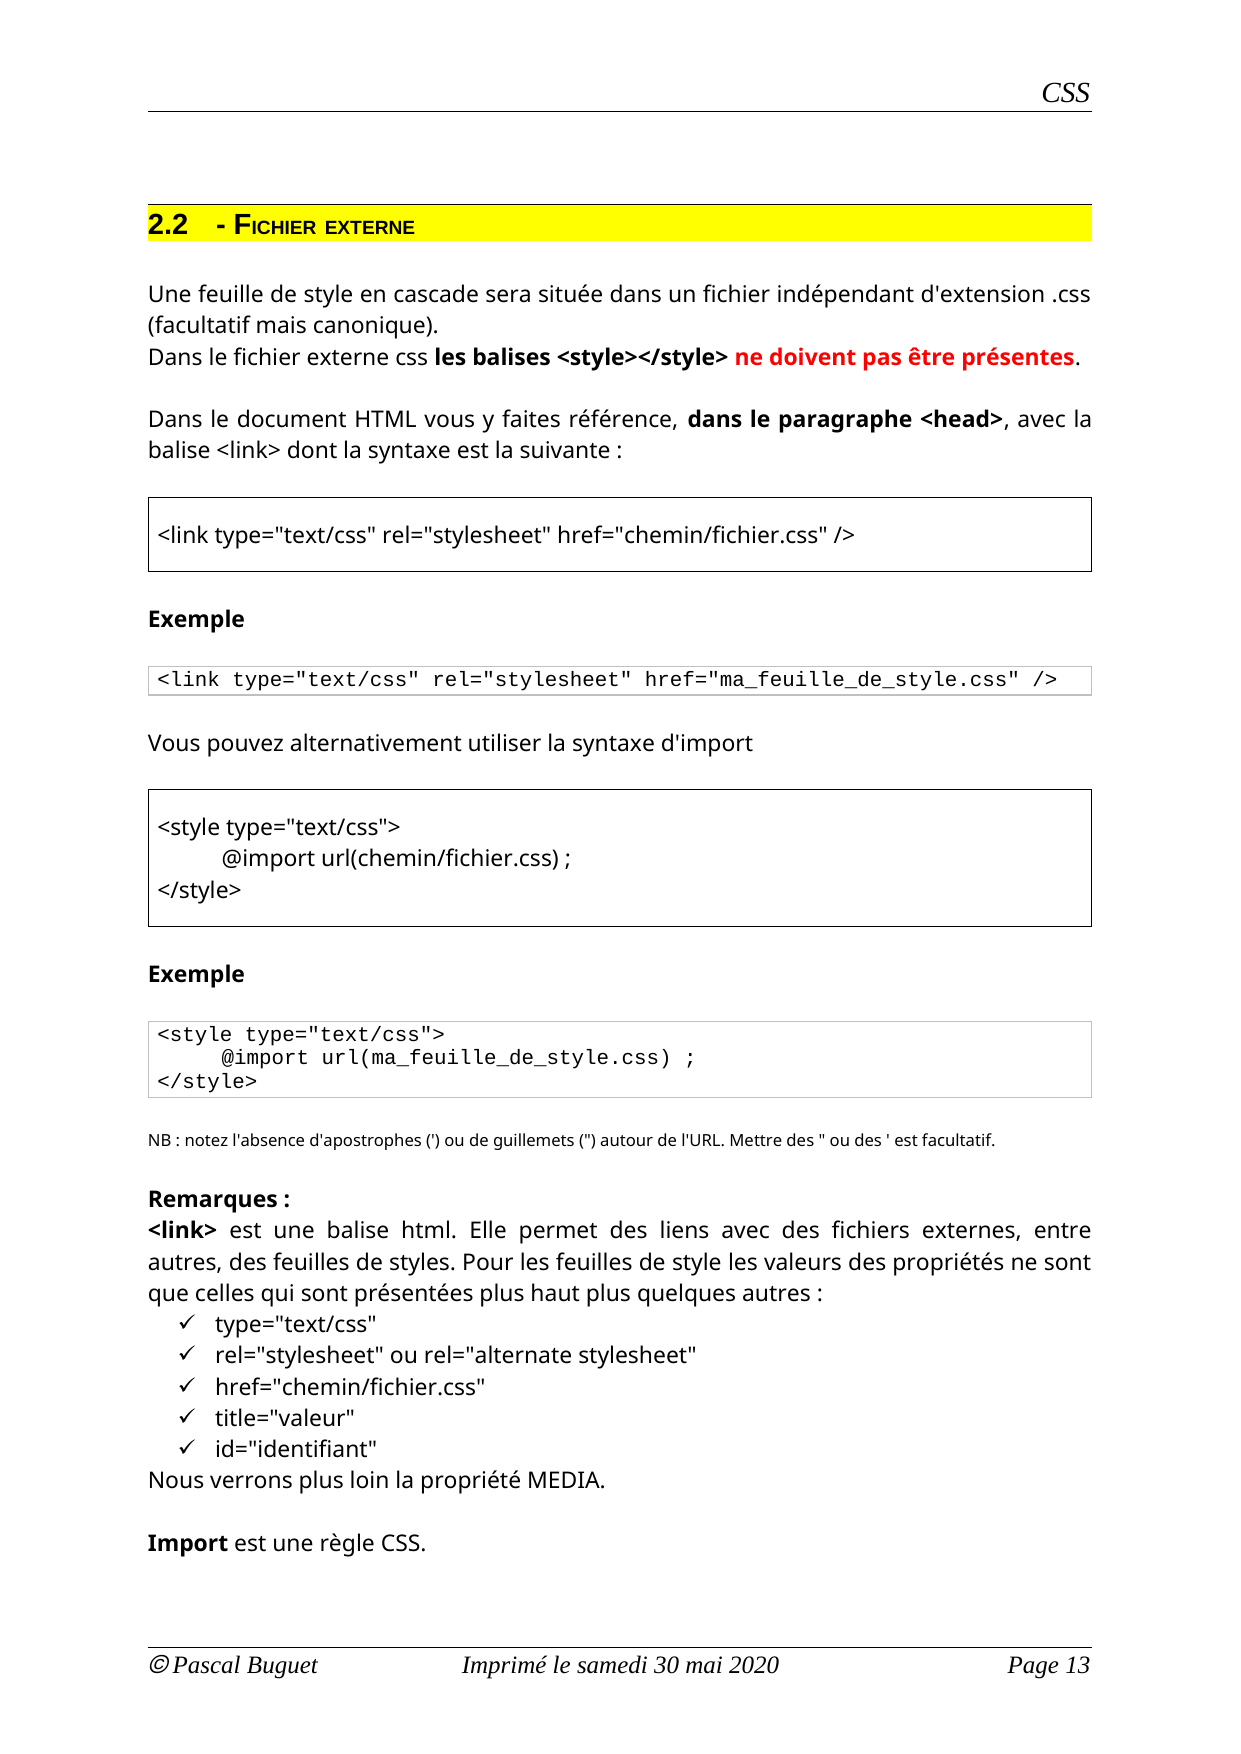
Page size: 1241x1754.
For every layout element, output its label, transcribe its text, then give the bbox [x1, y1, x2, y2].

list title="valeur" [177, 1402, 1092, 1433]
list type="text/css" [177, 1308, 1092, 1339]
text <link> est une balise html. Elle permet des liens avec des fichiers externes, entre autres, des feuilles de styles. Pour les feuilles de style les valeurs des propriétés ne sont que celles qui sont présentées plus haut plus quelques autres : [148, 1214, 1092, 1308]
text Import est une règle CSS. [148, 1527, 1092, 1558]
text <style type="text/css"> [149, 1022, 1091, 1044]
text </style> [149, 1068, 1091, 1097]
text Une feuille de style en cascade sera située dans un fichier indépendant d'extension .css (facultatif mais canonique). [148, 278, 1092, 341]
subtitle - Fichier externe [148, 205, 1092, 241]
text <link type="text/css" rel="stylesheet" href="chemin/fichier.css" /> [149, 498, 1091, 571]
text Remarques : [148, 1183, 1092, 1214]
text @import url(chemin/fichier.css) ; [149, 821, 1091, 852]
list id="identifiant" [177, 1433, 1092, 1464]
text </style> [149, 852, 1091, 926]
text Exemple [148, 603, 1092, 634]
text Nous verrons plus loin la propriété MEDIA. [148, 1464, 1092, 1495]
text @import url(ma_feuille_de_style.css) ; [149, 1044, 1091, 1068]
text Dans le fichier externe css les balises <style></style> ne doivent pas être présentes. [148, 341, 1092, 372]
text Vous pouvez alternativement utiliser la syntaxe d'import [148, 727, 1092, 758]
text NB : notez l'absence d'apostrophes (') ou de guillemets (") autour de l'URL. Mettre des " ou des ' est facultatif. [148, 1129, 1092, 1152]
text Dans le document HTML vous y faites référence, dans le paragraphe <head>, avec la balise <link> dont la syntaxe est la suivante : [148, 403, 1092, 466]
list rel="stylesheet" ou rel="alternate stylesheet" [177, 1339, 1092, 1370]
list href="chemin/fichier.css" [177, 1370, 1092, 1402]
text <style type="text/css"> [149, 790, 1091, 821]
text <link type="text/css" rel="stylesheet" href="ma_feuille_de_style.css" /> [149, 667, 1091, 694]
text Exemple [148, 958, 1092, 989]
